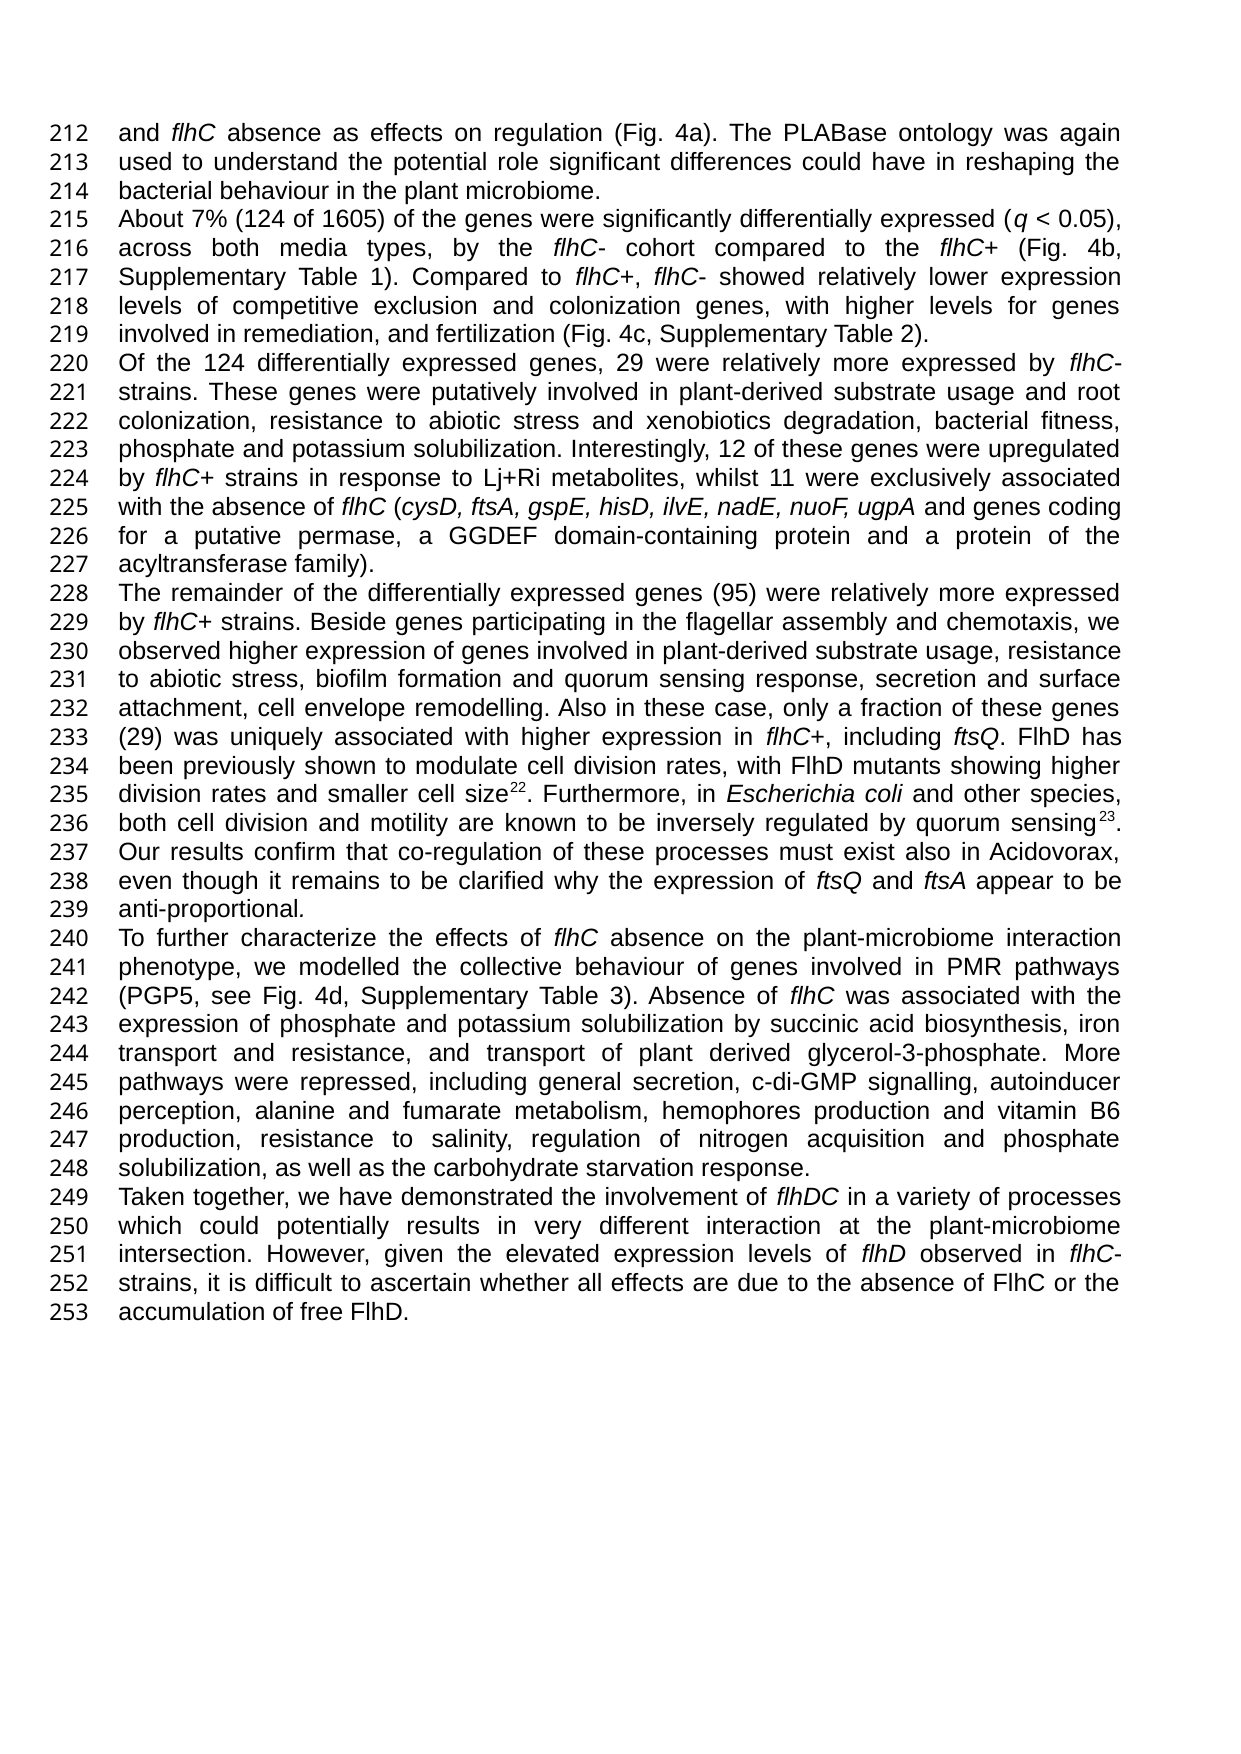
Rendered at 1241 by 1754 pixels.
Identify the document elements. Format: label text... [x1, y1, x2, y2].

text To further characterize the effects of flhC absence on the plant-microbiome interaction phenotype, we modelled the collective behaviour of genes involved in PMR pathways (PGP5, see Fig. 4d, Supplementary Table 3). Absence of flhC was associated with the expression of phosphate and potassium solubilization by succinic acid biosynthesis, iron transport and resistance, and transport of plant derived glycerol-3-phosphate. More pathways were repressed, including general secretion, c-di-GMP signalling, autoinducer perception, alanine and fumarate metabolism, hemophores production and vitamin B6 production, resistance to salinity, regulation of nitrogen acquisition and phosphate solubilization, as well as the carbohydrate starvation response. [118, 923, 1122, 1182]
text About 7% (124 of 1605) of the genes were significantly differentially expressed (q < 0.05), across both media types, by the flhC- cohort compared to the flhC+ (Fig. 4b, Supplementary Table 1). Compared to flhC+, flhC- showed relatively lower expression levels of competitive exclusion and colonization genes, with higher levels for genes involved in remediation, and fertilization (Fig. 4c, Supplementary Table 2). [118, 204, 1122, 348]
text Taken together, we have demonstrated the involvement of flhDC in a variety of processes which could potentially results in very different interaction at the plant-microbiome intersection. However, given the elevated expression levels of flhD observed in flhC- strains, it is difficult to ascertain whether all effects are due to the absence of FlhC or the accumulation of free FlhD. [118, 1182, 1122, 1326]
text and flhC absence as effects on regulation (Fig. 4a). The PLABase ontology was again used to understand the potential role significant differences could have in reshaping the bacterial behaviour in the plant microbiome. [118, 118, 1122, 204]
text The remainder of the differentially expressed genes (95) were relatively more expressed by flhC+ strains. Beside genes participating in the flagellar assembly and chemotaxis, we observed higher expression of genes involved in plant-derived substrate usage, resistance to abiotic stress, biofilm formation and quorum sensing response, secretion and surface attachment, cell envelope remodelling. Also in these case, only a fraction of these genes (29) was uniquely associated with higher expression in flhC+, including ftsQ. FlhD has been previously shown to modulate cell division rates, with FlhD mutants showing higher division rates and smaller cell size22. Furthermore, in Escherichia coli and other species, both cell division and motility are known to be inversely regulated by quorum sensing23. Our results confirm that co-regulation of these processes must exist also in Acidovorax, even though it remains to be clarified why the expression of ftsQ and ftsA appear to be anti-proportional. [118, 578, 1122, 923]
text Of the 124 differentially expressed genes, 29 were relatively more expressed by flhC- strains. These genes were putatively involved in plant-derived substrate usage and root colonization, resistance to abiotic stress and xenobiotics degradation, bacterial fitness, phosphate and potassium solubilization. Interestingly, 12 of these genes were upregulated by flhC+ strains in response to Lj+Ri metabolites, whilst 11 were exclusively associated with the absence of flhC (cysD, ftsA, gspE, hisD, ilvE, nadE, nuoF, ugpA and genes coding for a putative permase, a GGDEF domain-containing protein and a protein of the acyltransferase family). [118, 348, 1122, 578]
